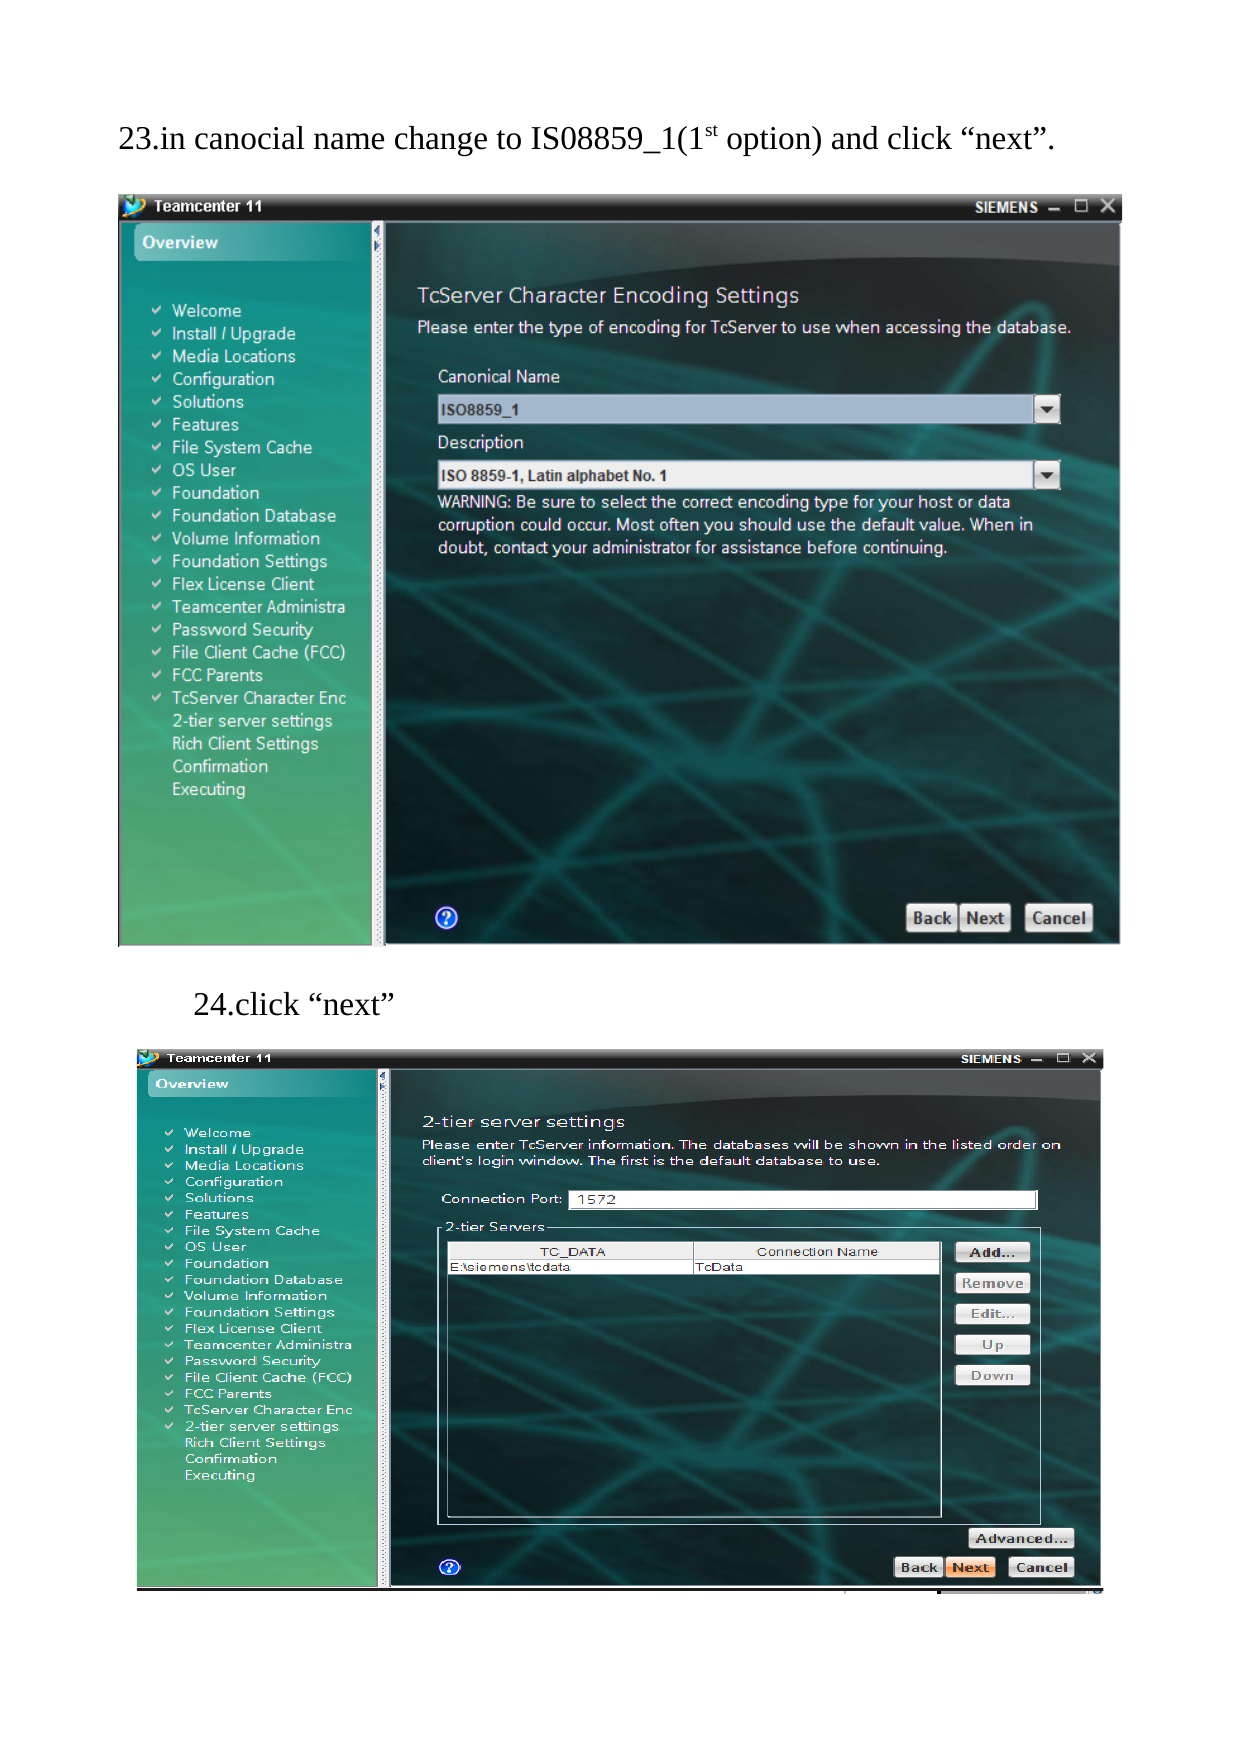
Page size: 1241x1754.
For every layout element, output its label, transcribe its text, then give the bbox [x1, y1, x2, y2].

picture [118, 194, 1123, 947]
picture [136, 1049, 1104, 1594]
list 24.click “next” [156, 984, 1122, 1023]
text 23.in canocial name change to IS08859_1(1st option) and click “next”. [118, 118, 1122, 156]
